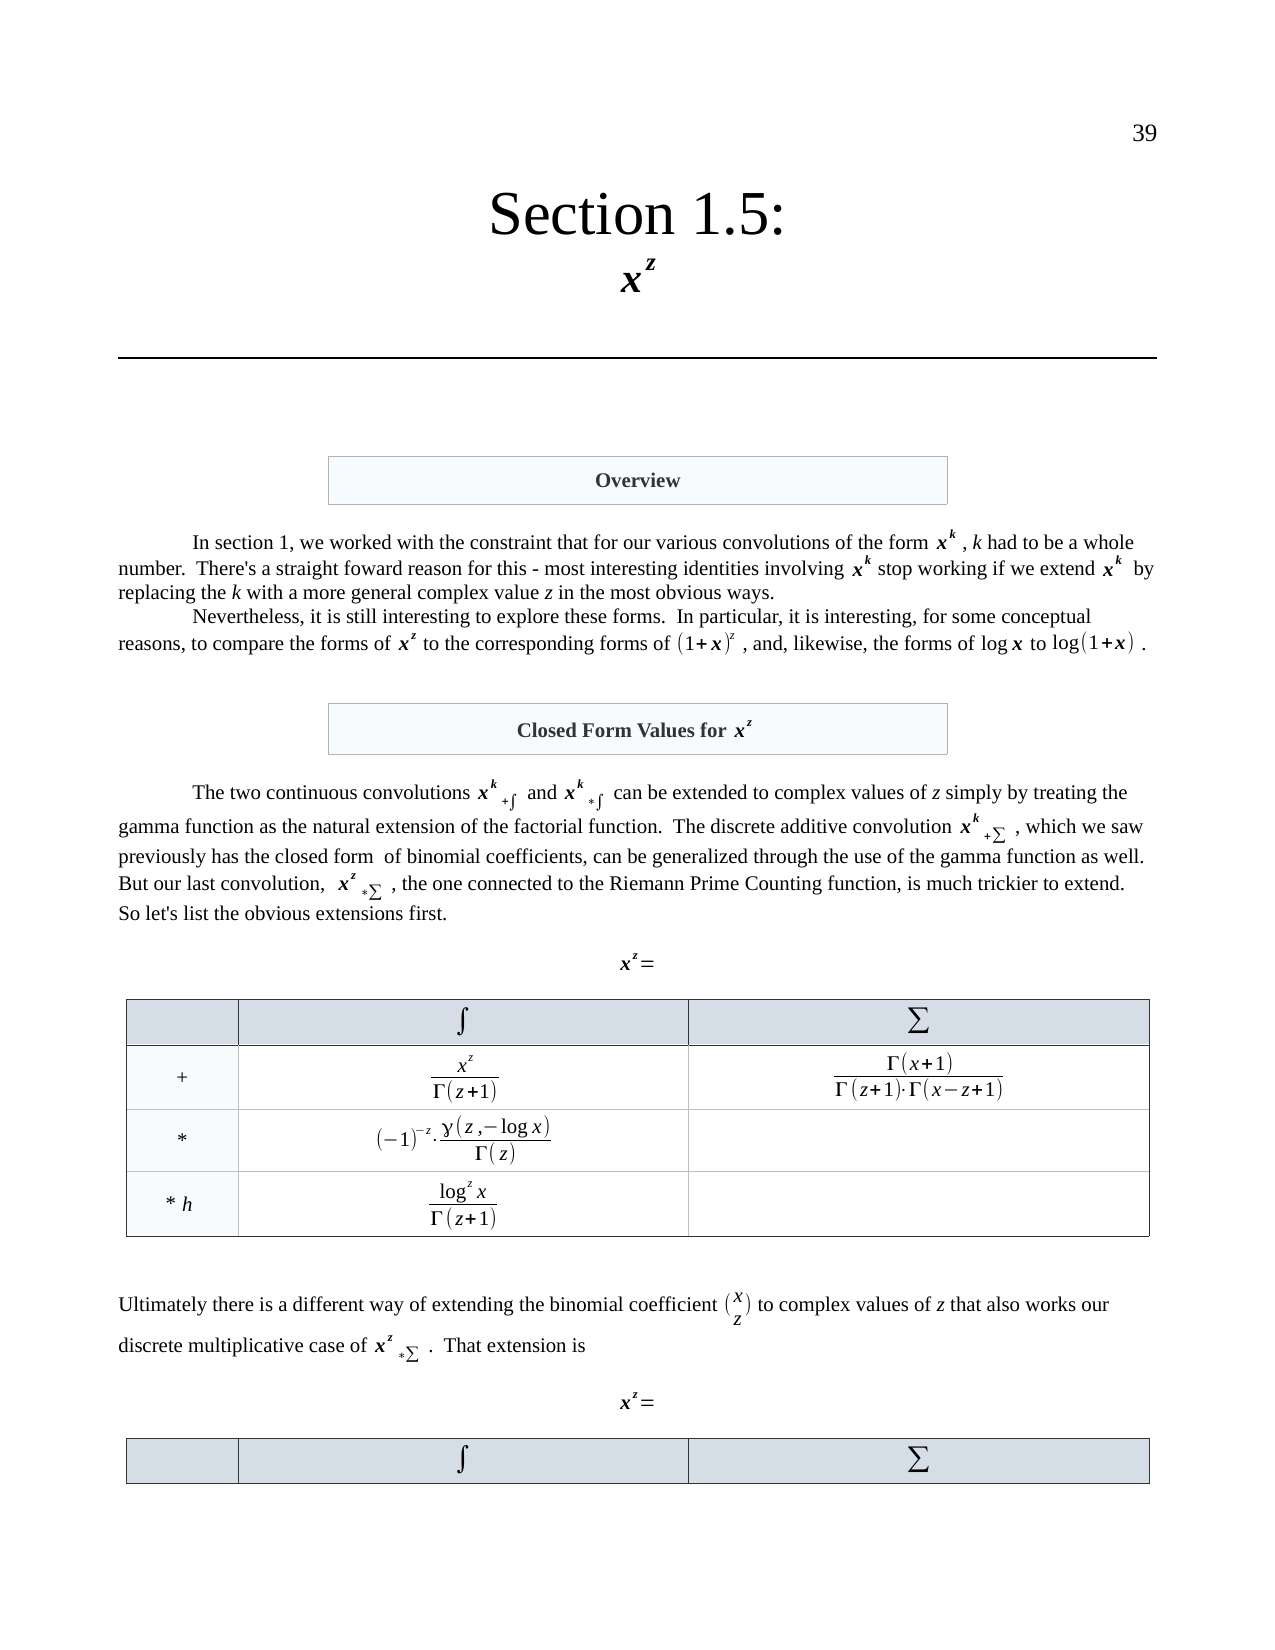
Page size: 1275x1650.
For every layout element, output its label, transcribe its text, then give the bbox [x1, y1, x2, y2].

table_cell [689, 1046, 1149, 1109]
text Overview [329, 457, 947, 504]
table_header [689, 1439, 1149, 1483]
text Nevertheless, it is still interesting to explore these forms. In particular, it is interesting, for some conceptual reasons, to compare the forms ofto the corresponding forms of, and, likewise, the forms ofto. [118, 604, 1157, 655]
text In section 1, we worked with the constraint that for our various convolutions of the form, k had to be a whole number. There's a straight foward reason for this - most interesting identities involvingstop working if we extend by replacing the k with a more general complex value z in the most obvious ways. [118, 528, 1157, 604]
text The two continuous convolutionsandcan be extended to complex values of z simply by treating the gamma function as the natural extension of the factorial function. The discrete additive convolution, which we saw previously has the closed form of binomial coefficients, can be generalized through the use of the gamma function as well. But our last convolution, , the one connected to the Riemann Prime Counting function, is much trickier to extend. So let's list the obvious extensions first. [118, 778, 1157, 925]
table_header [689, 1000, 1149, 1044]
table_cell [689, 1110, 1149, 1171]
table_cell * [127, 1172, 238, 1236]
table_cell [239, 1172, 688, 1236]
text Ultimately there is a different way of extending the binomial coefficientto complex values of z that also works our discrete multiplicative case of. That extension is [118, 1284, 1157, 1363]
text Closed Form Values for [329, 704, 947, 754]
table_cell [689, 1172, 1149, 1236]
table_header [127, 1439, 238, 1483]
table_cell [239, 1046, 688, 1109]
table_cell [239, 1110, 688, 1171]
table_header [239, 1439, 688, 1483]
table_cell + [127, 1046, 238, 1109]
table_header [127, 1000, 238, 1044]
table_header [239, 1000, 688, 1044]
text Section 1.5: [118, 176, 1157, 248]
table_cell * [127, 1110, 238, 1171]
